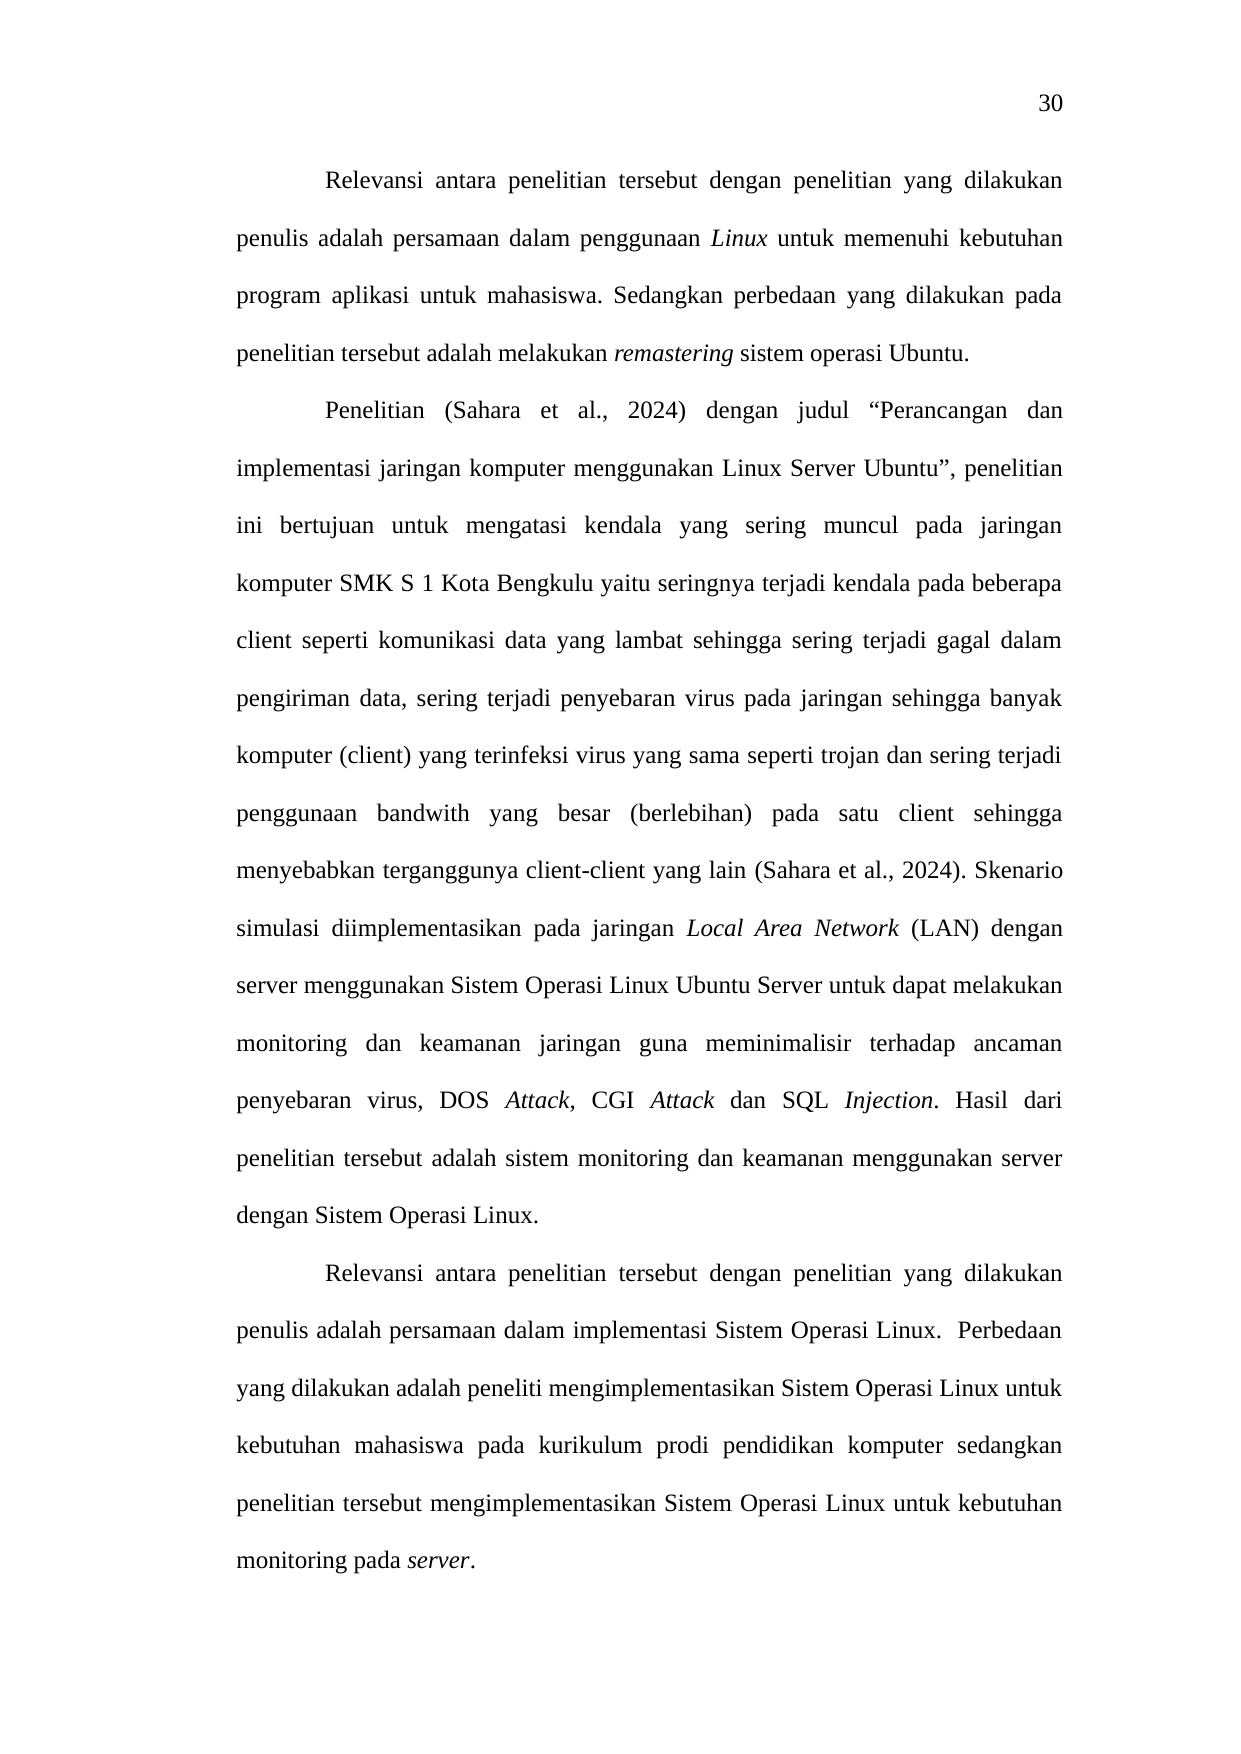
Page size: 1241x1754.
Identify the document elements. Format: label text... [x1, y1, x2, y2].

text Relevansi antara penelitian tersebut dengan penelitian yang dilakukan penulis adalah persamaan dalam penggunaan Linux untuk memenuhi kebutuhan program aplikasi untuk mahasiswa. Sedangkan perbedaan yang dilakukan pada penelitian tersebut adalah melakukan remastering sistem operasi Ubuntu. [236, 165, 1063, 367]
text Penelitian (Sahara et al., 2024)⁠ dengan judul “Perancangan dan implementasi jaringan komputer menggunakan Linux Server Ubuntu”, penelitian ini bertujuan untuk mengatasi kendala yang sering muncul pada jaringan komputer SMK S 1 Kota Bengkulu yaitu seringnya terjadi kendala pada beberapa client seperti komunikasi data yang lambat sehingga sering terjadi gagal dalam pengiriman data, sering terjadi penyebaran virus pada jaringan sehingga banyak komputer (client) yang terinfeksi virus yang sama seperti trojan dan sering terjadi penggunaan bandwith yang besar (berlebihan) pada satu client sehingga menyebabkan terganggunya client-client yang lain (Sahara et al., 2024).⁠ Skenario simulasi diimplementasikan pada jaringan Local Area Network (LAN) dengan server menggunakan Sistem Operasi Linux Ubuntu Server untuk dapat melakukan monitoring dan keamanan jaringan guna meminimalisir terhadap ancaman penyebaran virus, DOS Attack, CGI Attack dan SQL Injection. Hasil dari penelitian tersebut adalah sistem monitoring dan keamanan menggunakan server dengan Sistem Operasi Linux. [236, 395, 1063, 1229]
text Relevansi antara penelitian tersebut dengan penelitian yang dilakukan penulis adalah persamaan dalam implementasi Sistem Operasi Linux. Perbedaan yang dilakukan adalah peneliti mengimplementasikan Sistem Operasi Linux untuk kebutuhan mahasiswa pada kurikulum prodi pendidikan komputer sedangkan penelitian tersebut mengimplementasikan Sistem Operasi Linux untuk kebutuhan monitoring pada server. [236, 1258, 1063, 1574]
